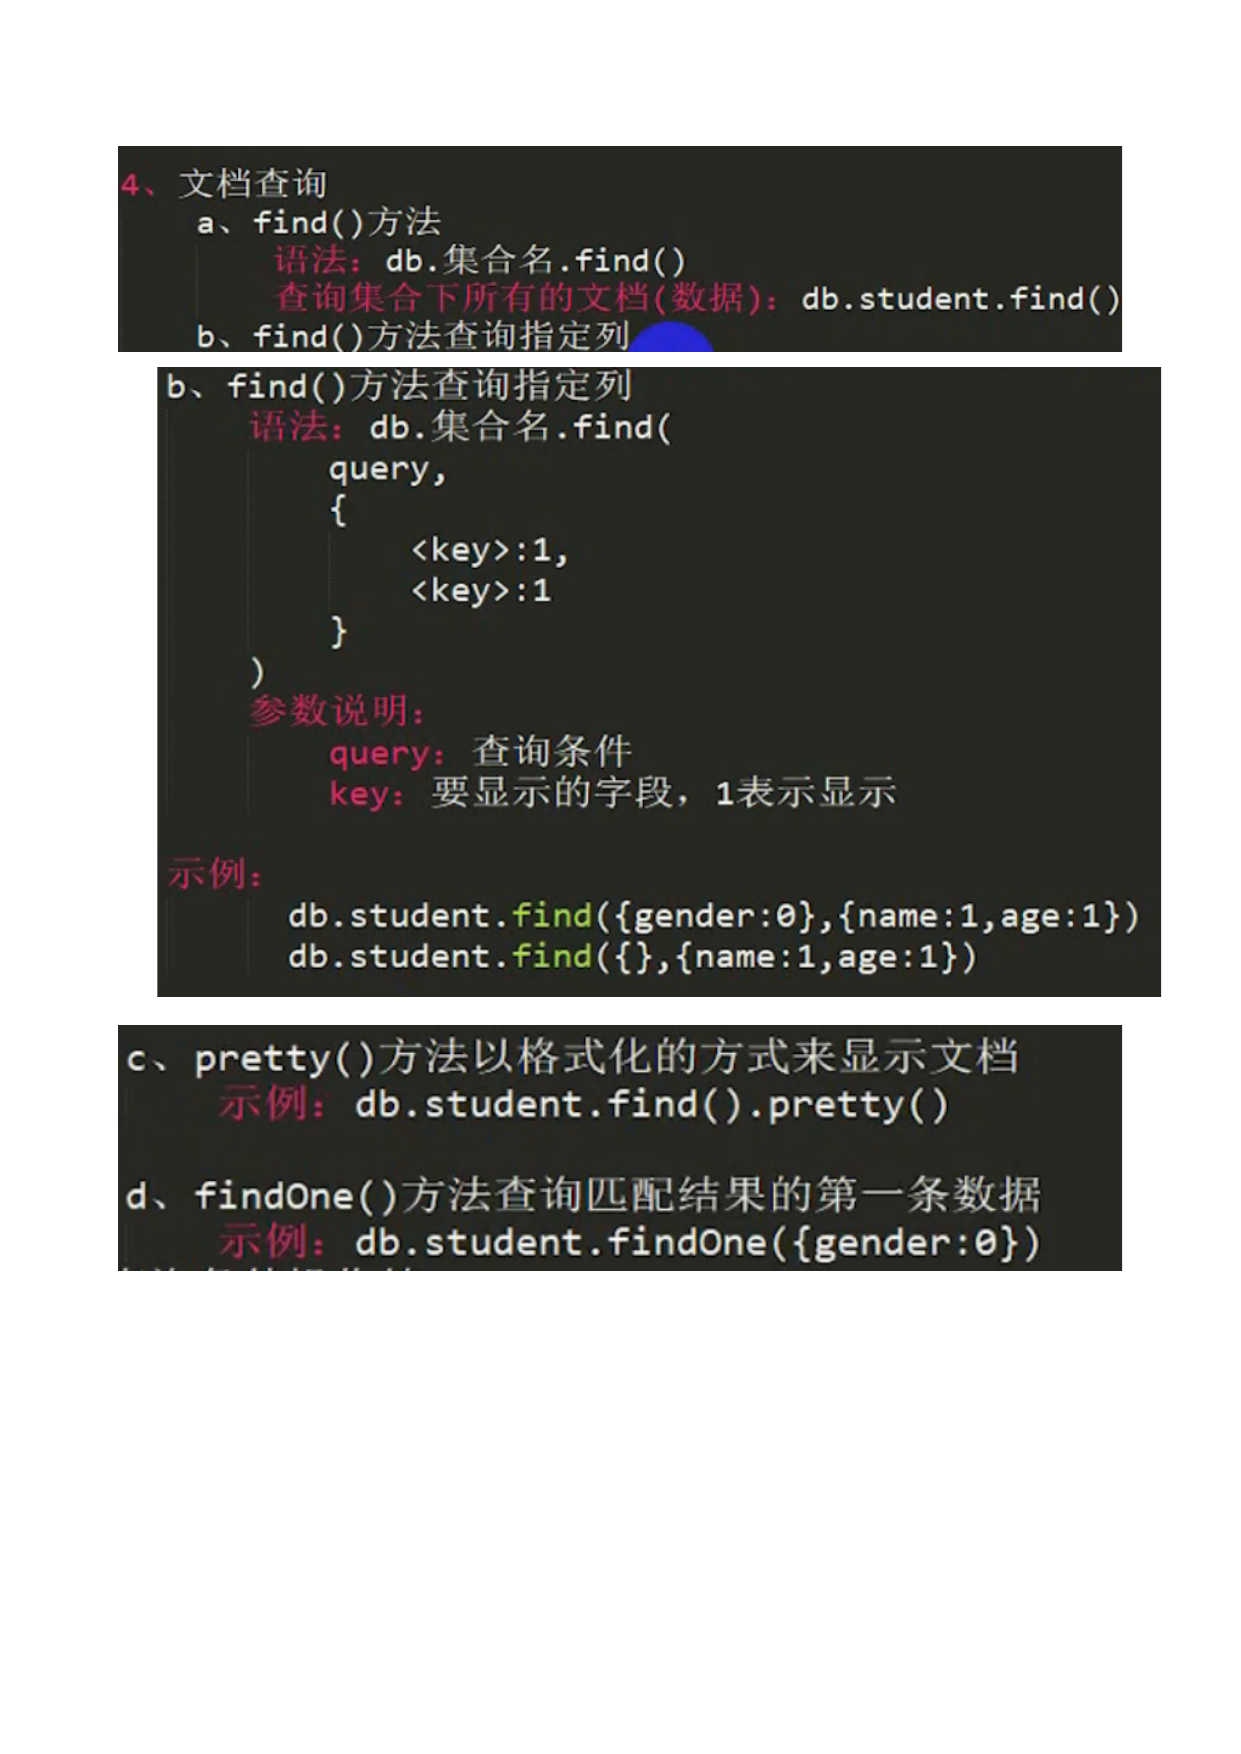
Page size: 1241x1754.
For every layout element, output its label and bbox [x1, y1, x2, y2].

picture [118, 1025, 1123, 1271]
picture [157, 367, 1162, 997]
picture [118, 146, 1123, 352]
